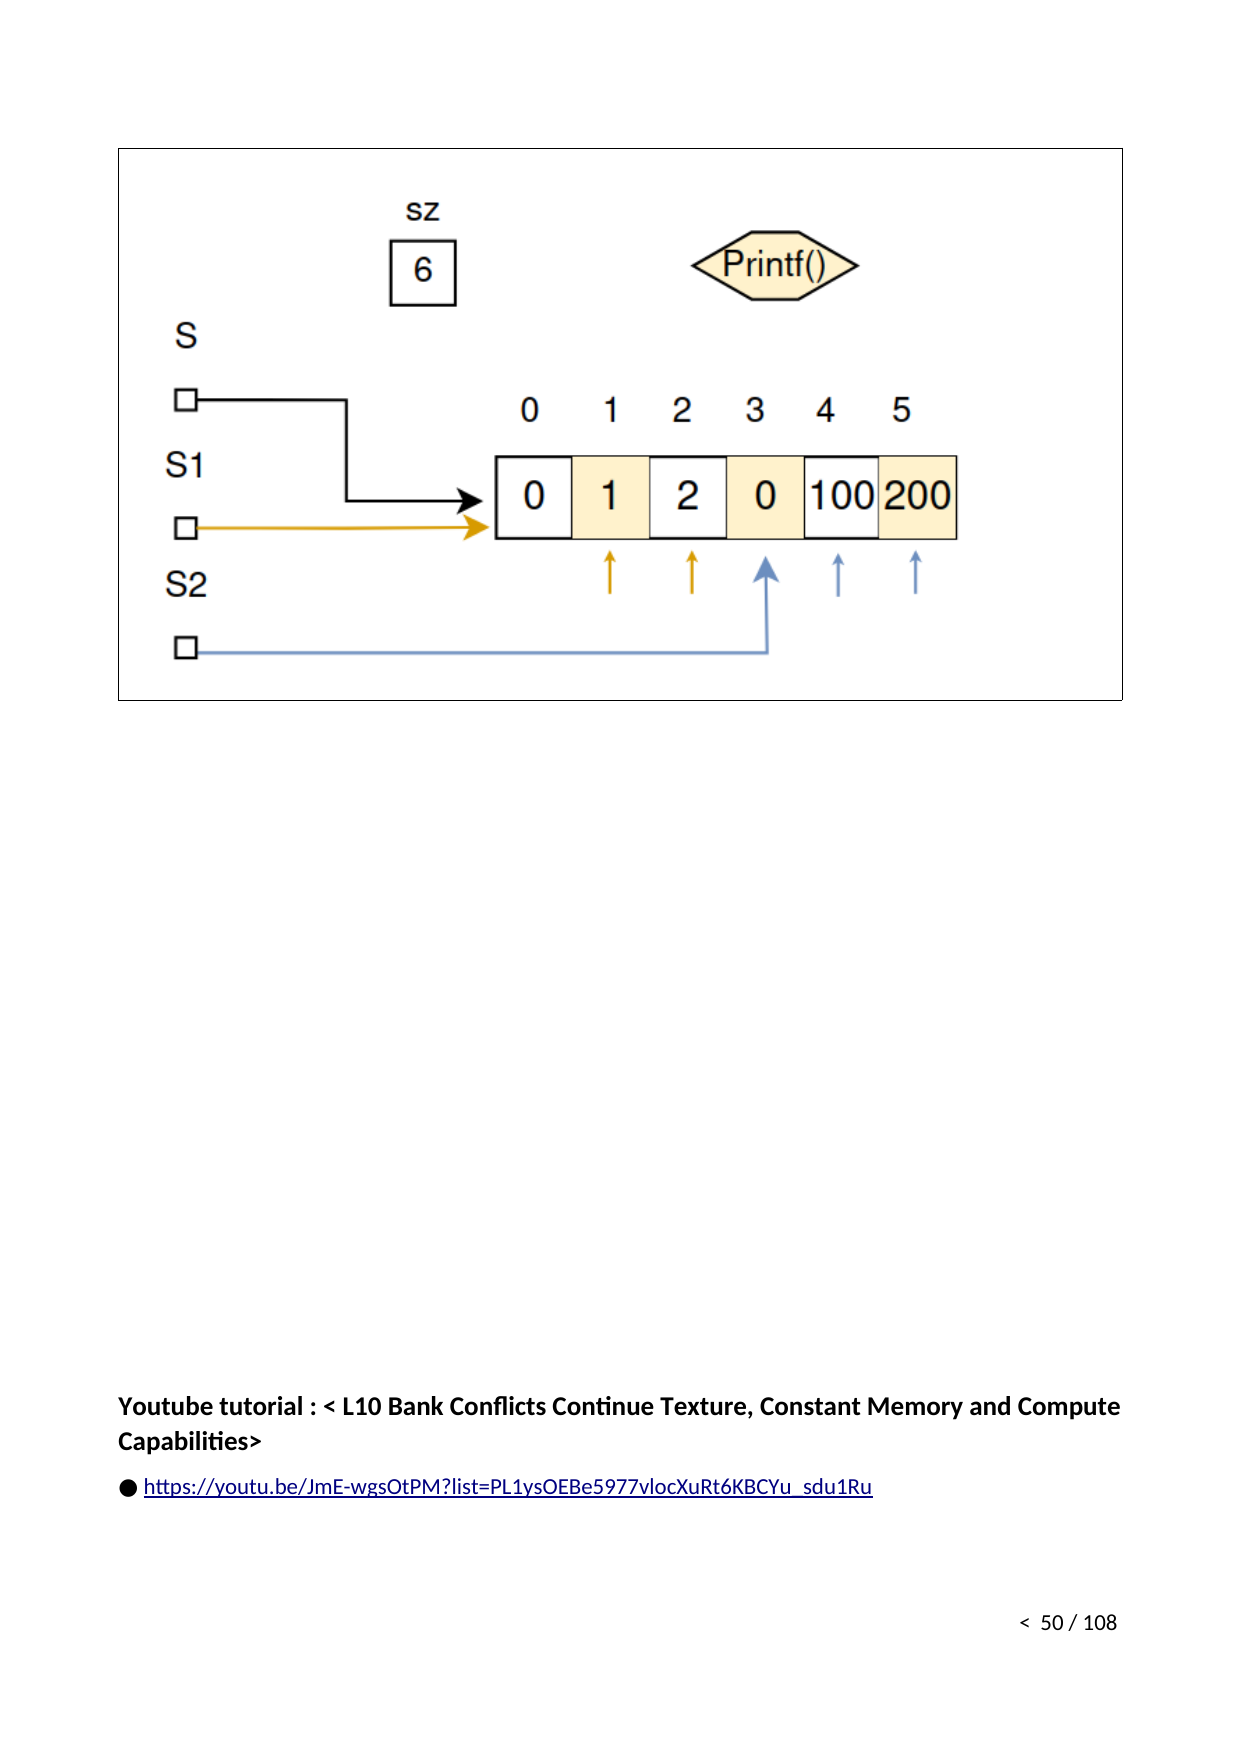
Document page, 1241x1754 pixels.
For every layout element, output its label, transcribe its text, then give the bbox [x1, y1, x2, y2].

picture [121, 150, 1119, 697]
subtitle Youtube tutorial : < L10 Bank Conflicts Continue Texture, Constant Memory and Compute Capabilities> [118, 1389, 1122, 1457]
text ● https://youtu.be/JmE-wgsOtPM?list=PL1ysOEBe5977vlocXuRt6KBCYu_sdu1Ru [118, 1472, 1122, 1500]
